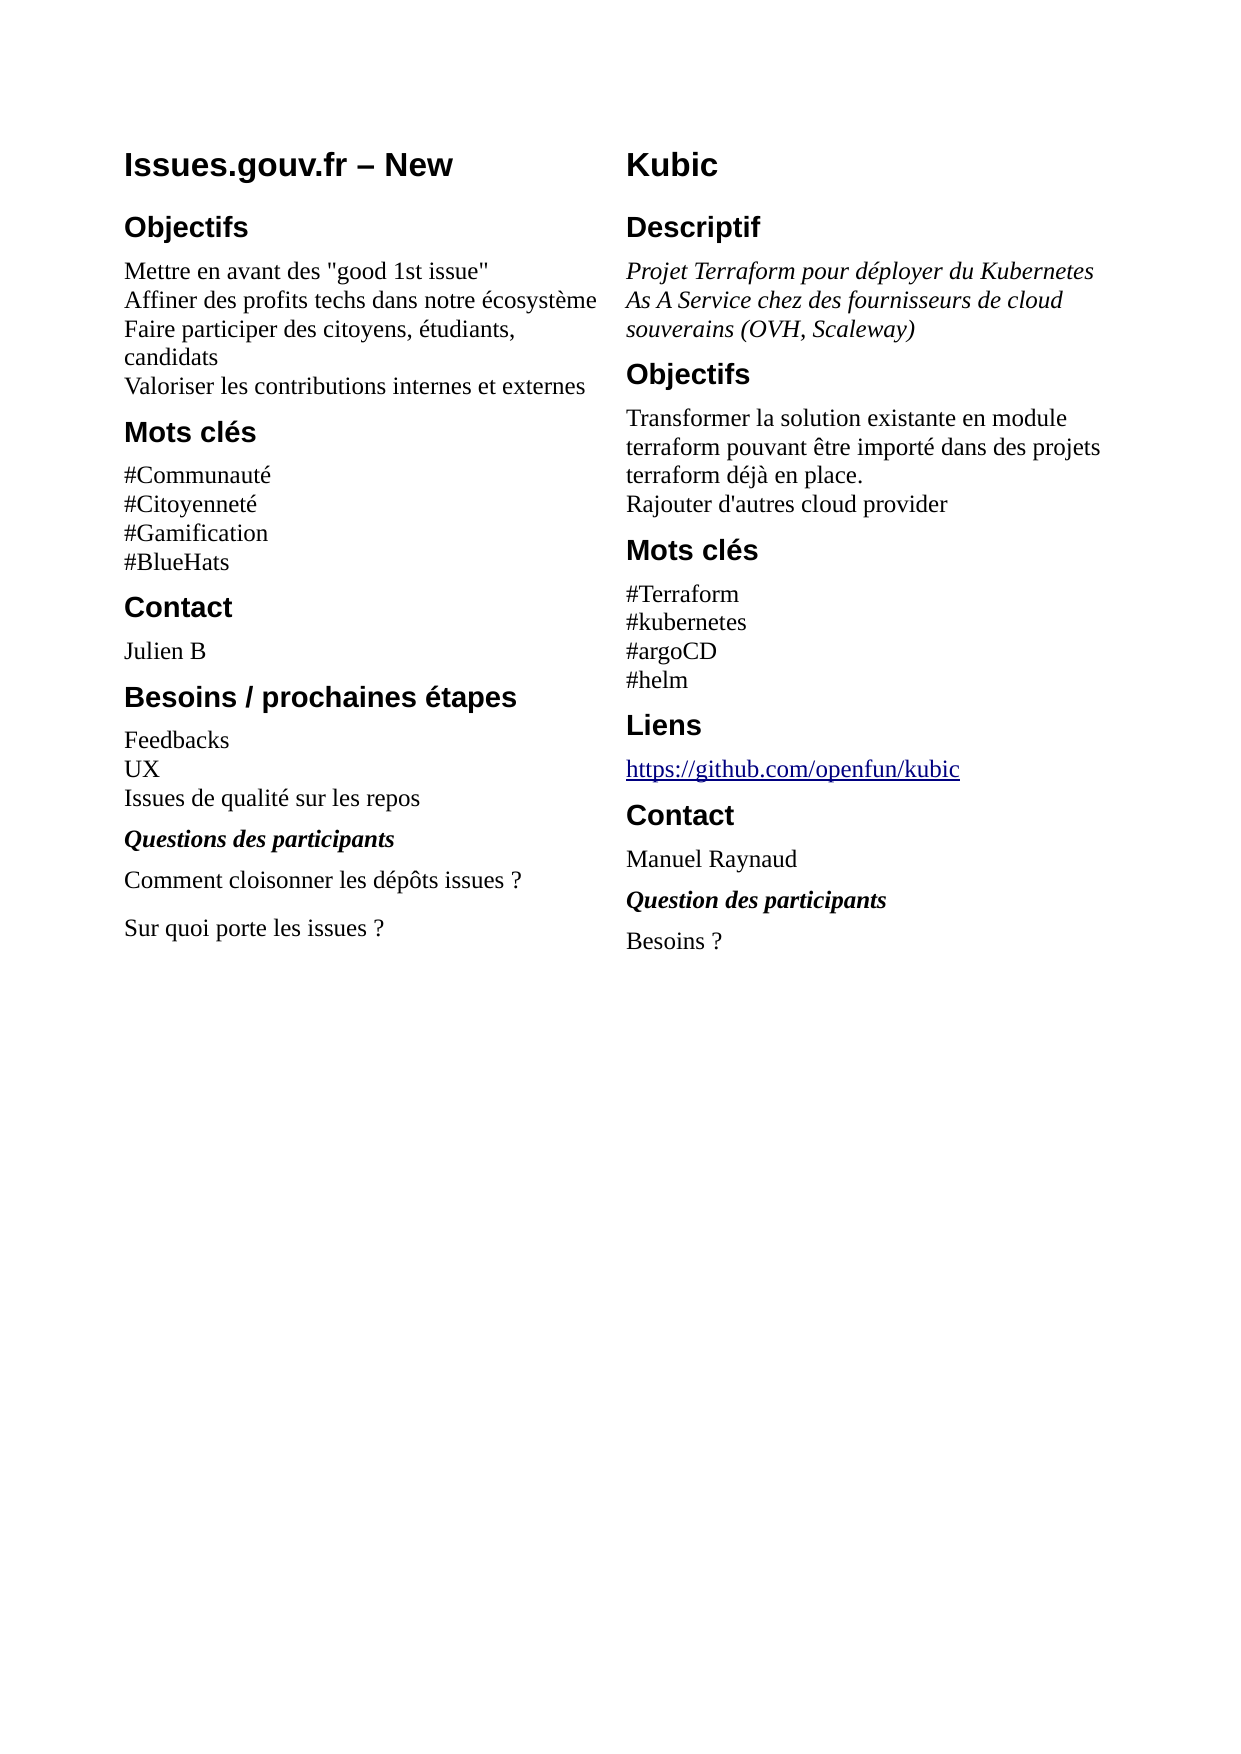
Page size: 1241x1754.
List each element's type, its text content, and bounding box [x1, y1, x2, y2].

table_header Kubic Descriptif Projet Terraform pour déployer du Kubernetes As A Service chez des fournisseurs de cloud souverains (OVH, Scaleway) Objectifs Transformer la solution existante en module terraform pouvant être importé dans des projets terraform déjà en place. Rajouter d'autres cloud provider Mots clés #Terraform #kubernetes #argoCD #helm Liens https://github.com/openfun/kubic Contact Manuel Raynaud Question des participants Besoins ? [620, 118, 1122, 1008]
table_header Issues.gouv.fr – New Objectifs Mettre en avant des "good 1st issue" Affiner des profits techs dans notre écosystème Faire participer des citoyens, étudiants, candidats Valoriser les contributions internes et externes Mots clés #Communauté #Citoyenneté #Gamification #BlueHats Contact Julien B Besoins / prochaines étapes Feedbacks UX Issues de qualité sur les repos Questions des participants Comment cloisonner les dépôts issues ? Sur quoi porte les issues ? [118, 118, 620, 1008]
